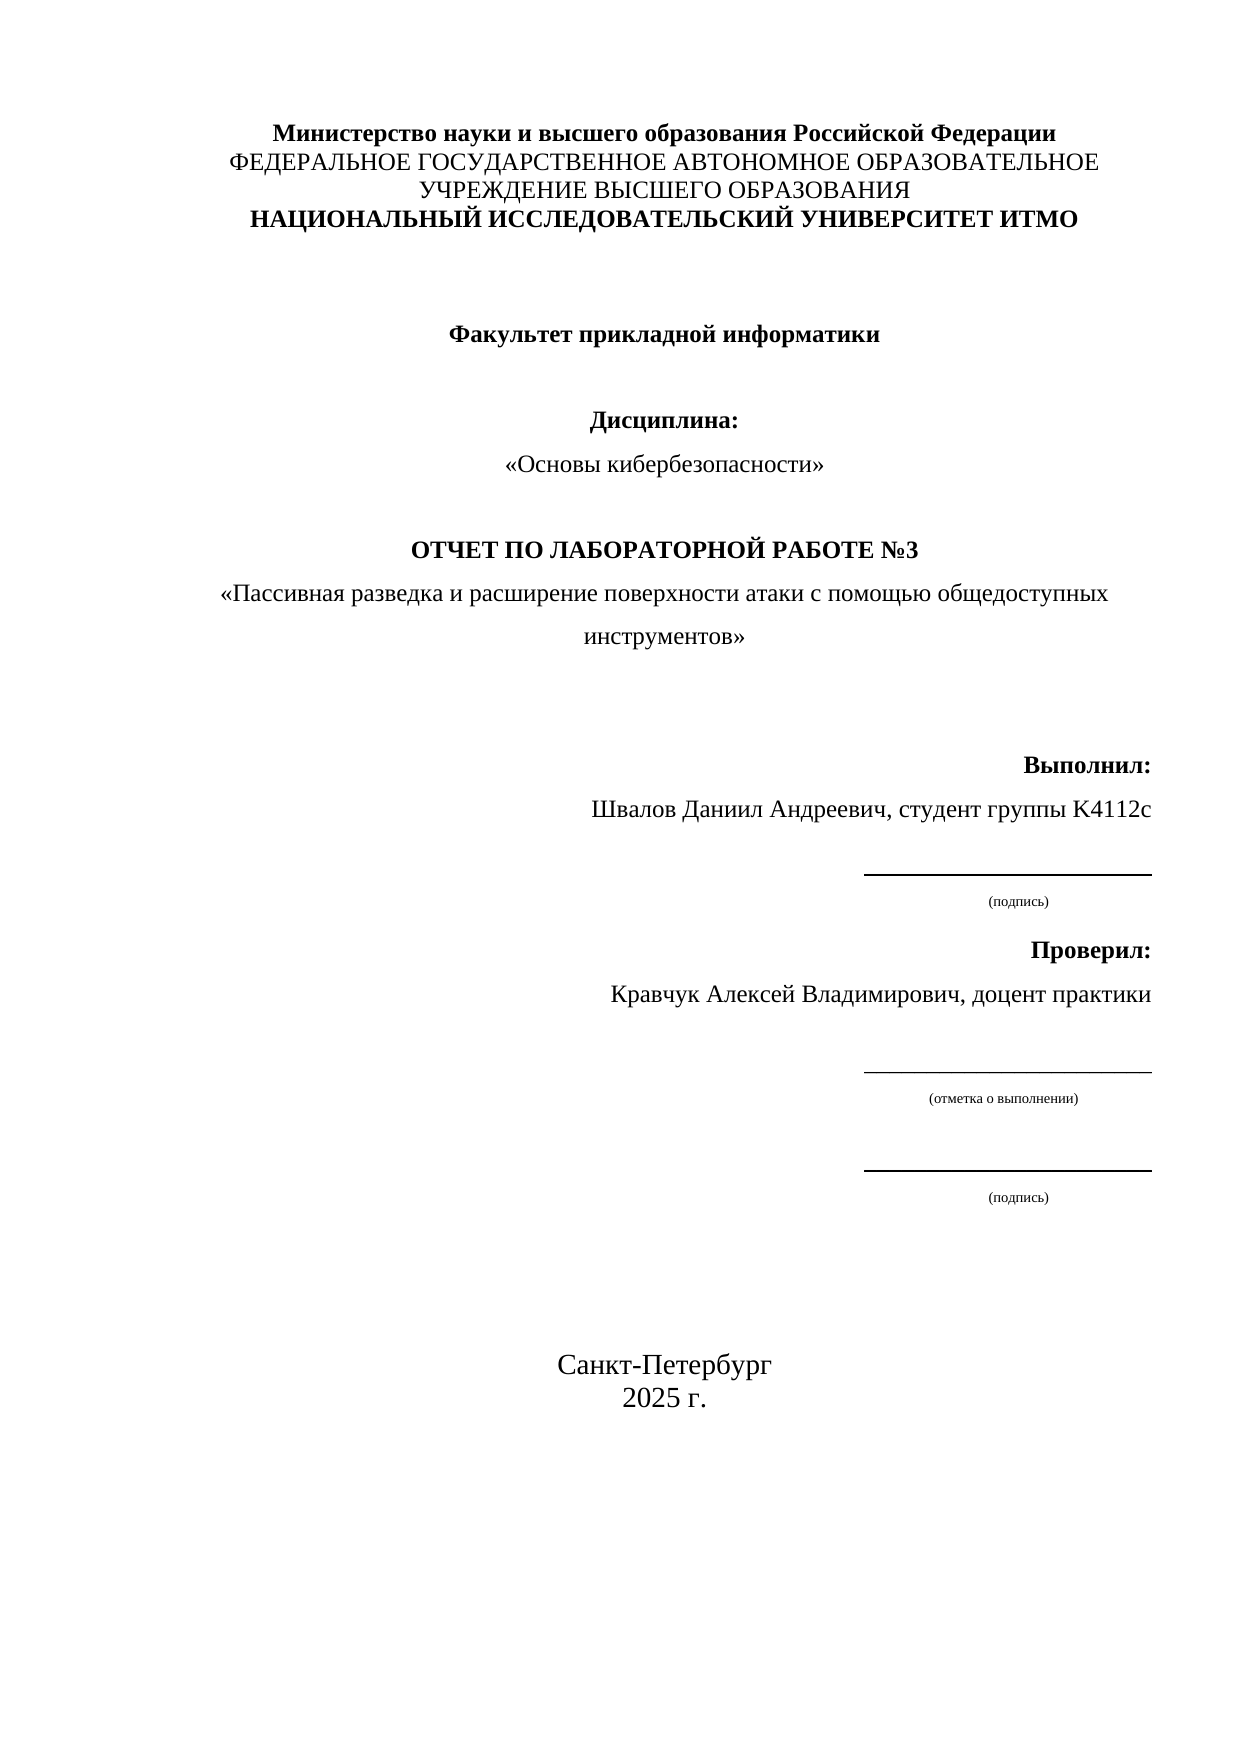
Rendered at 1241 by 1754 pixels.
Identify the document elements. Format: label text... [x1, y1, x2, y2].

text ОТЧЕТ ПО ЛАБОРАТОРНОЙ РАБОТЕ №3 [177, 535, 1152, 564]
text 2025 г. [177, 1380, 1152, 1414]
text _______________________ [177, 1146, 1152, 1174]
text Министерство науки и высшего образования Российской Федерации ФЕДЕРАЛЬНОЕ ГОСУДАРСТВЕННОЕ АВТОНОМНОЕ ОБРАЗОВАТЕЛЬНОЕ УЧРЕЖДЕНИЕ ВЫСШЕГО ОБРАЗОВАНИЯ НАЦИОНАЛЬНЫЙ ИССЛЕДОВАТЕЛЬСКИЙ УНИВЕРСИТЕТ ИТМО [177, 118, 1152, 233]
text (подпись) [914, 892, 1152, 921]
text Проверил: [177, 936, 1152, 964]
text (отметка о выполнении) [914, 1090, 1152, 1119]
text «Основы кибербезопасности» [177, 449, 1152, 477]
text Санкт-Петербург [177, 1347, 1152, 1380]
text Факультет прикладной информатики [177, 319, 1152, 348]
text _______________________ [177, 849, 1152, 878]
text Швалов Даниил Андреевич, студент группы K4112c [177, 794, 1152, 822]
text _______________________ [177, 1047, 1152, 1076]
text «Пассивная разведка и расширение поверхности атаки с помощью общедоступных инструментов» [177, 578, 1152, 650]
text Выполнил: [177, 751, 1152, 779]
text (подпись) [914, 1189, 1152, 1217]
text Кравчук Алексей Владимирович, доцент практики [177, 979, 1152, 1007]
text Дисциплина: [177, 406, 1152, 434]
